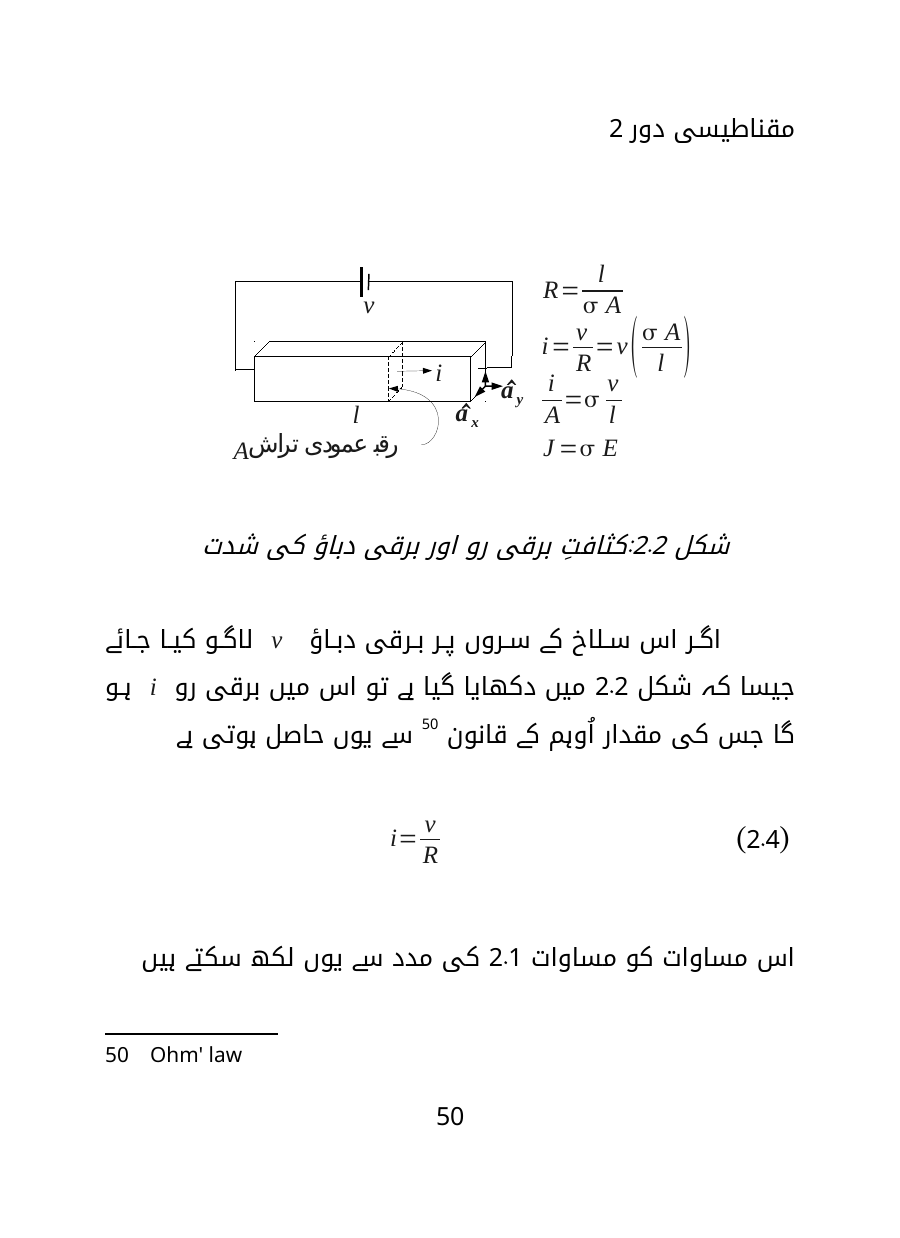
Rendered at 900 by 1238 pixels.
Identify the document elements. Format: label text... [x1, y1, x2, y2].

text اس مساوات کو مساوات 2.1 کی مدد سے یوں لکھ سکتے ہیں [105, 934, 795, 982]
table_header [105, 805, 718, 888]
text اگر اس سلاخ کے سروں پر برقی دباؤ لاگو کیا جائے جیسا کہ شکل 2.2 میں دکھایا گیا ہے تو اس میں برقی روہو گا جس کی مقدار اُوہم کے قانون سے یوں حاصل ہوتی ہے [105, 616, 795, 758]
text شکل 2.2:کثافتِ برقی رو اور برقی دباؤ کی شدت [169, 195, 729, 569]
table_header (2.4) [718, 805, 795, 888]
text Ohm' law [105, 1040, 795, 1068]
